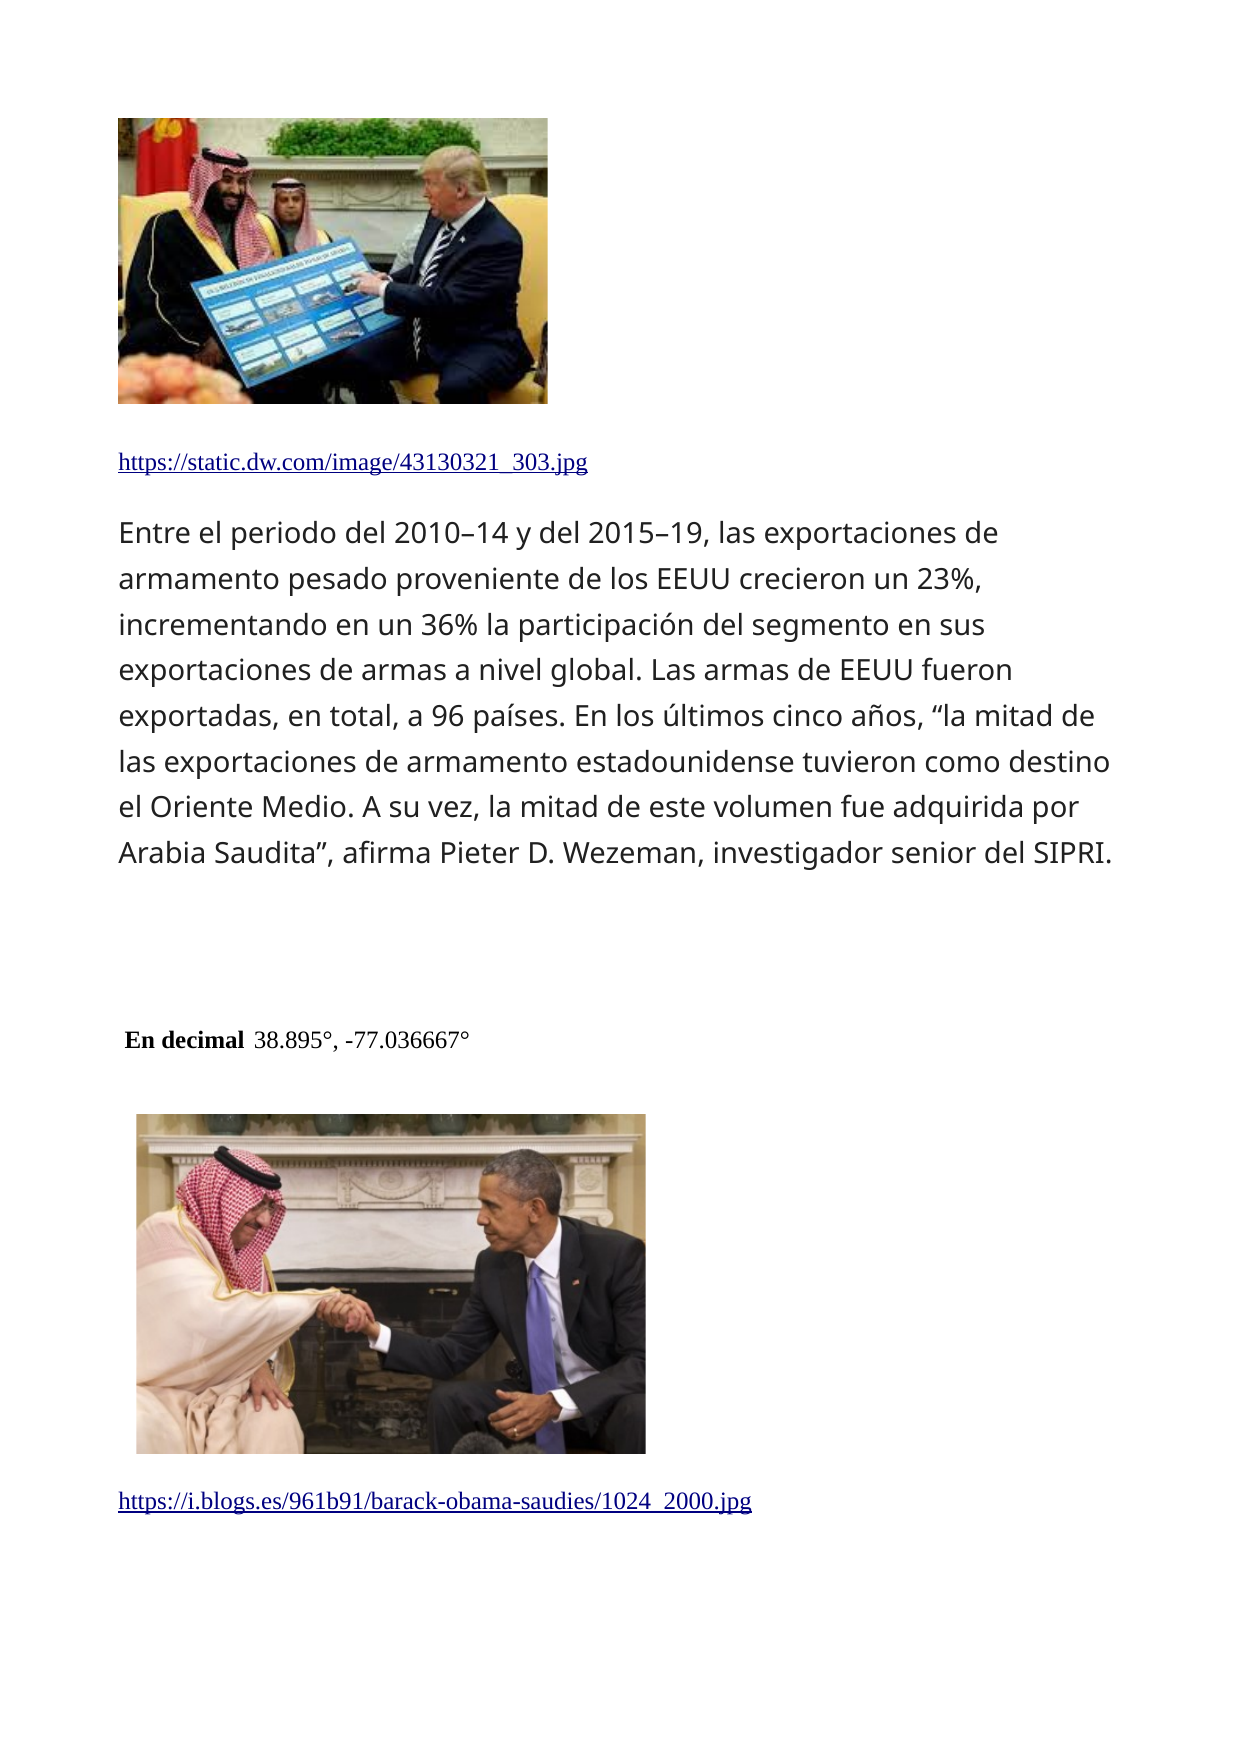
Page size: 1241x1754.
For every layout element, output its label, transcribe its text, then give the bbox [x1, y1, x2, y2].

picture [118, 118, 548, 404]
text https://i.blogs.es/961b91/barack-obama-saudies/1024_2000.jpg [118, 1486, 1122, 1515]
text https://static.dw.com/image/43130321_303.jpg [118, 447, 1122, 476]
table_header En decimal [118, 1023, 251, 1057]
table_header 38.895°, -77.036667° [251, 1023, 481, 1057]
picture [136, 1114, 646, 1454]
text Entre el periodo del 2010–14 y del 2015–19, las exportaciones de armamento pesado proveniente de los EEUU crecieron un 23%, incrementando en un 36% la participación del segmento en sus exportaciones de armas a nivel global. Las armas de EEUU fueron exportadas, en total, a 96 países. En los últimos cinco años, “la mitad de las exportaciones de armamento estadounidense tuvieron como destino el Oriente Medio. A su vez, la mitad de este volumen fue adquirida por Arabia Saudita”, afirma Pieter D. Wezeman, investigador senior del SIPRI. [118, 513, 1122, 872]
